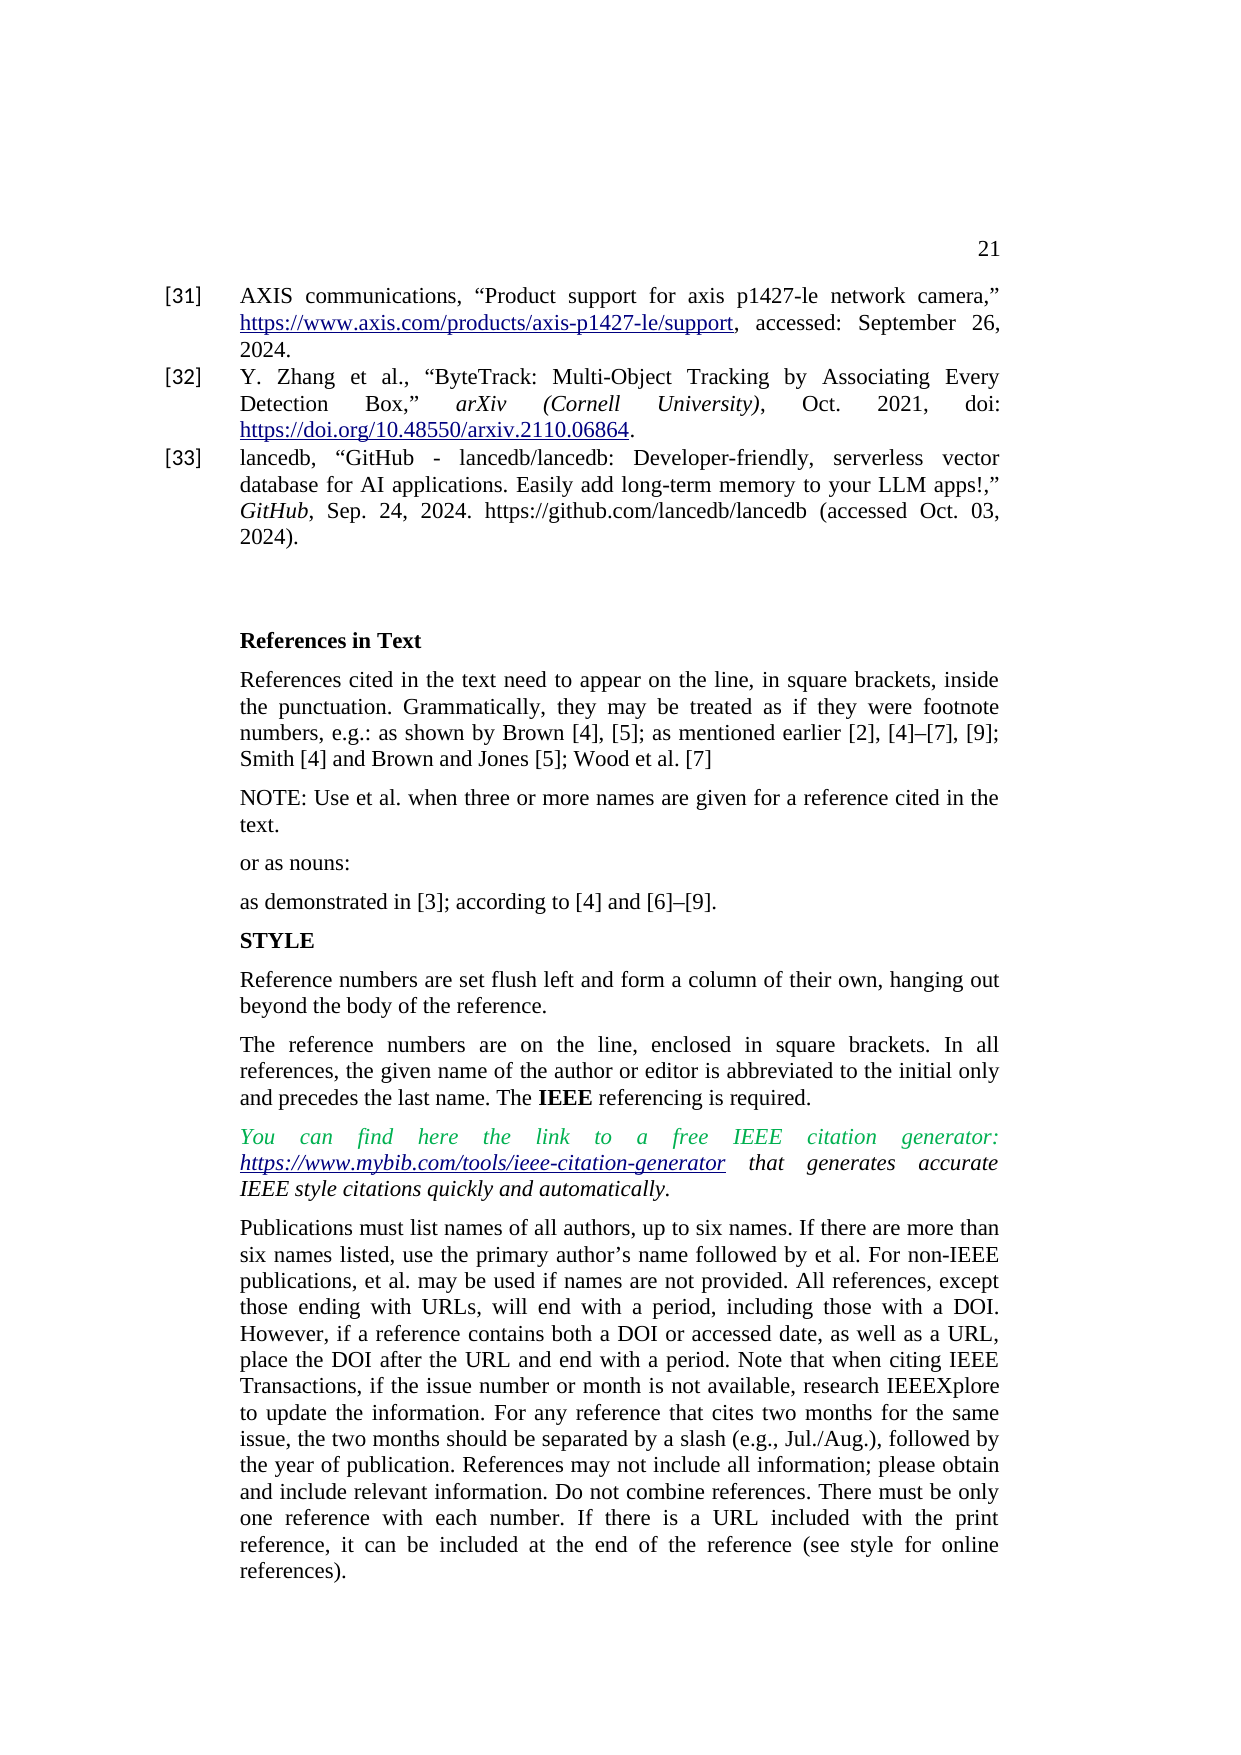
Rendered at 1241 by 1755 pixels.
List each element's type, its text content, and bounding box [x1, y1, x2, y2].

text NOTE: Use et al. when three or more names are given for a reference cited in the text. [239, 784, 1001, 837]
list Y. Zhang et al., “ByteTrack: Multi-Object Tracking by Associating Every Detection Box,” arXiv (Cornell University), Oct. 2021, doi: https://doi.org/10.48550/arxiv.2110.06864. [164, 362, 1001, 443]
text The reference numbers are on the line, enclosed in square brackets. In all references, the given name of the author or editor is abbreviated to the initial only and precedes the last name. The IEEE referencing is required. [239, 1031, 1001, 1110]
list AXIS communications, “Product support for axis p1427-le network camera,” https://www.axis.com/products/axis-p1427-le/support, accessed: September 26, 2024. [164, 281, 1001, 362]
list lancedb, “GitHub - lancedb/lancedb: Developer-friendly, serverless vector database for AI applications. Easily add long-term memory to your LLM apps!,” GitHub, Sep. 24, 2024. https://github.com/lancedb/lancedb (accessed Oct. 03, 2024). [164, 443, 1001, 550]
text STYLE [239, 927, 1001, 953]
text References in Text [239, 627, 1001, 654]
text as demonstrated in [3]; according to [4] and [6]–[9]. [239, 888, 1001, 915]
text References cited in the text need to appear on the line, in square brackets, inside the punctuation. Grammatically, they may be treated as if they were footnote numbers, e.g.: as shown by Brown [4], [5]; as mentioned earlier [2], [4]–[7], [9]; Smith [4] and Brown and Jones [5]; Wood et al. [7] [239, 666, 1001, 772]
text or as nouns: [239, 849, 1001, 876]
text Reference numbers are set flush left and form a column of their own, hanging out beyond the body of the reference. [239, 966, 1001, 1019]
text Publications must list names of all authors, up to six names. If there are more than six names listed, use the primary author’s name followed by et al. For non-IEEE publications, et al. may be used if names are not provided. All references, except those ending with URLs, will end with a period, including those with a DOI. However, if a reference contains both a DOI or accessed date, as well as a URL, place the DOI after the URL and end with a period. Note that when citing IEEE Transactions, if the issue number or month is not available, research IEEEXplore to update the information. For any reference that cites two months for the same issue, the two months should be separated by a slash (e.g., Jul./Aug.), followed by the year of publication. References may not include all information; please obtain and include relevant information. Do not combine references. There must be only one reference with each number. If there is a URL included with the print reference, it can be included at the end of the reference (see style for online references). [239, 1214, 1001, 1583]
text You can find here the link to a free IEEE citation generator: https://www.mybib.com/tools/ieee-citation-generator that generates accurate IEEE style citations quickly and automatically. [239, 1123, 1001, 1202]
